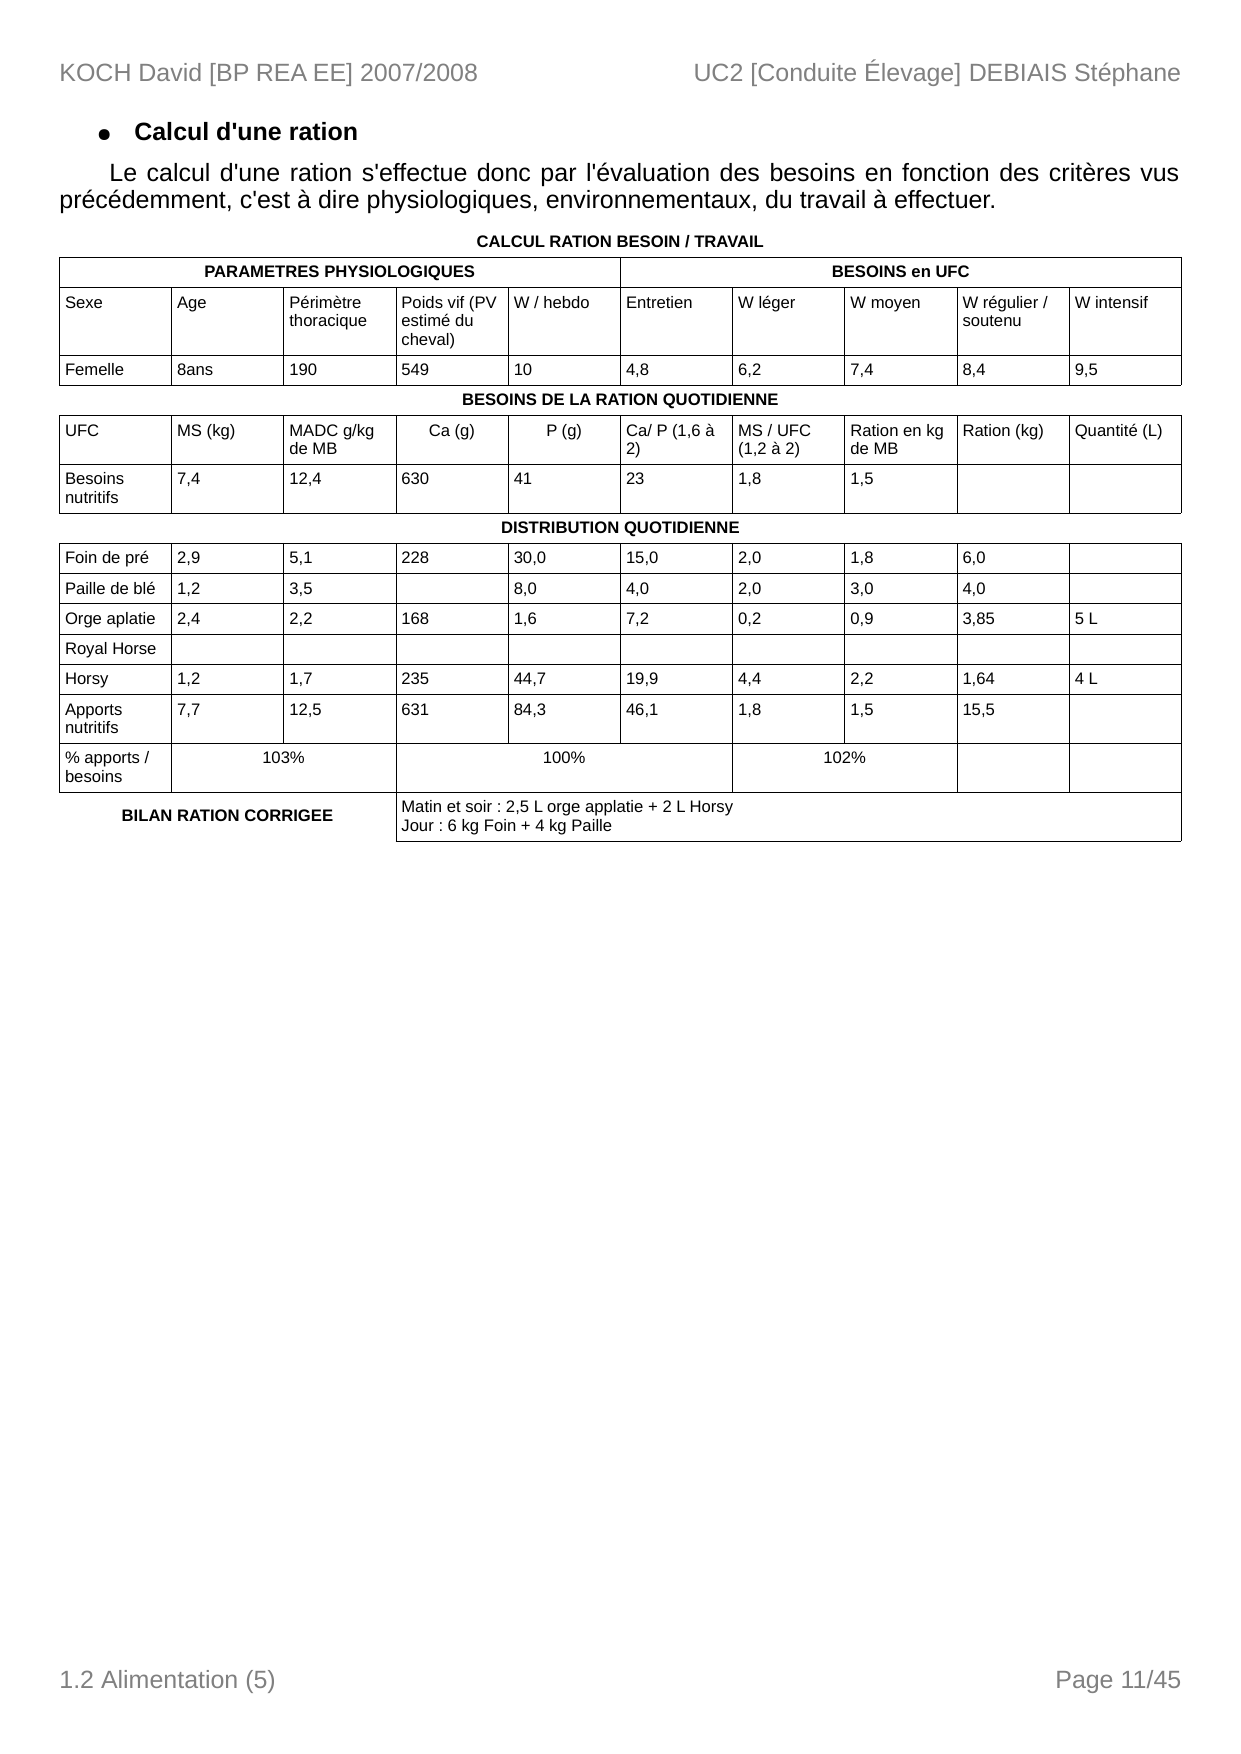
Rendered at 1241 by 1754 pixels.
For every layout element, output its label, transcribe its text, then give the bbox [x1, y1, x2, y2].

table_cell W intensif [1070, 288, 1181, 354]
table_cell MADC g/kg de MB [284, 416, 396, 464]
table_cell Orge aplatie [60, 604, 171, 633]
table_cell Poids vif (PV estimé du cheval) [397, 288, 508, 354]
table_cell Ration en kg de MB [845, 416, 957, 464]
table_cell 0,9 [845, 604, 957, 633]
table_cell 2,2 [845, 665, 957, 694]
table_cell 100% [397, 744, 732, 792]
table_cell 1,8 [733, 695, 844, 743]
table_cell Horsy [60, 665, 171, 694]
table_cell 4,8 [621, 356, 732, 385]
list Calcul d'une ration [97, 118, 1181, 146]
table_cell BILAN RATION CORRIGEE [59, 793, 396, 841]
table_cell [845, 635, 957, 664]
table_header CALCUL RATION BESOIN / TRAVAIL [59, 227, 1181, 257]
table_cell 8ans [172, 356, 283, 385]
table_cell [172, 635, 283, 664]
table_cell 15,0 [621, 544, 732, 573]
table_cell 2,0 [733, 544, 844, 573]
table_cell 1,5 [845, 695, 957, 743]
table_cell Entretien [621, 288, 732, 354]
table_cell Besoins nutritifs [60, 465, 171, 513]
table_cell [1070, 635, 1181, 664]
table_cell Matin et soir : 2,5 L orge applatie + 2 L Horsy Jour : 6 kg Foin + 4 kg Paille [397, 793, 1181, 841]
text Le calcul d'une ration s'effectue donc par l'évaluation des besoins en fonction des critères vus précédemment, c'est à dire physiologiques, environnementaux, du travail à effectuer. [59, 158, 1181, 214]
table_cell [733, 635, 844, 664]
table_cell Foin de pré [60, 544, 171, 573]
table_cell 2,9 [172, 544, 283, 573]
table_cell Ca/ P (1,6 à 2) [621, 416, 732, 464]
table_cell 630 [397, 465, 508, 513]
table_cell 1,6 [509, 604, 620, 633]
table_cell 1,64 [958, 665, 1069, 694]
table_cell % apports / besoins [60, 744, 171, 792]
table_cell 19,9 [621, 665, 732, 694]
table_cell 190 [284, 356, 396, 385]
table_cell Age [172, 288, 283, 354]
table_cell Paille de blé [60, 574, 171, 603]
table_cell DISTRIBUTION QUOTIDIENNE [59, 514, 1181, 543]
table_cell 10 [509, 356, 620, 385]
table_cell 8,4 [958, 356, 1069, 385]
table_cell 1,2 [172, 665, 283, 694]
table_cell [397, 574, 508, 603]
table_cell MS / UFC (1,2 à 2) [733, 416, 844, 464]
table_cell 30,0 [509, 544, 620, 573]
table_cell 8,0 [509, 574, 620, 603]
table_cell [1070, 744, 1181, 792]
table_cell 1,8 [845, 544, 957, 573]
table_cell W léger [733, 288, 844, 354]
table_cell Ca (g) [397, 416, 508, 464]
table_cell 235 [397, 665, 508, 694]
table_cell 7,7 [172, 695, 283, 743]
table_cell 2,2 [284, 604, 396, 633]
table_cell 9,5 [1070, 356, 1181, 385]
table_cell [1070, 465, 1181, 513]
table_cell 12,5 [284, 695, 396, 743]
table_cell 3,0 [845, 574, 957, 603]
table_cell W / hebdo [509, 288, 620, 354]
table_cell 7,4 [845, 356, 957, 385]
table_cell 549 [397, 356, 508, 385]
table_cell 44,7 [509, 665, 620, 694]
table_cell Sexe [60, 288, 171, 354]
table_cell 3,85 [958, 604, 1069, 633]
table_cell 12,4 [284, 465, 396, 513]
table_cell 168 [397, 604, 508, 633]
table_cell 1,8 [733, 465, 844, 513]
table_cell 46,1 [621, 695, 732, 743]
table_cell 7,4 [172, 465, 283, 513]
table_cell UFC [60, 416, 171, 464]
table_cell [284, 635, 396, 664]
table_cell 1,7 [284, 665, 396, 694]
table_cell 1,5 [845, 465, 957, 513]
table_cell Apports nutritifs [60, 695, 171, 743]
table_cell [1070, 574, 1181, 603]
table_cell 5 L [1070, 604, 1181, 633]
table_cell W moyen [845, 288, 957, 354]
table_cell 631 [397, 695, 508, 743]
table_cell 1,2 [172, 574, 283, 603]
table_cell [621, 635, 732, 664]
table_cell 4 L [1070, 665, 1181, 694]
table_cell 41 [509, 465, 620, 513]
table_cell 102% [733, 744, 957, 792]
table_cell BESOINS en UFC [621, 258, 1181, 287]
table_cell 103% [172, 744, 396, 792]
table_cell 23 [621, 465, 732, 513]
table_cell Quantité (L) [1070, 416, 1181, 464]
table_cell [1070, 544, 1181, 573]
table_cell Femelle [60, 356, 171, 385]
table_cell P (g) [509, 416, 620, 464]
table_cell [958, 465, 1069, 513]
table_cell [1070, 695, 1181, 743]
table_cell W régulier / soutenu [958, 288, 1069, 354]
table_cell 3,5 [284, 574, 396, 603]
table_cell Périmètre thoracique [284, 288, 396, 354]
table_cell 6,0 [958, 544, 1069, 573]
table_cell 0,2 [733, 604, 844, 633]
table_cell [397, 635, 508, 664]
table_cell PARAMETRES PHYSIOLOGIQUES [60, 258, 620, 287]
table_cell Royal Horse [60, 635, 171, 664]
table_cell [958, 635, 1069, 664]
table_cell 228 [397, 544, 508, 573]
table_cell 7,2 [621, 604, 732, 633]
table_cell 15,5 [958, 695, 1069, 743]
table_cell BESOINS DE LA RATION QUOTIDIENNE [59, 386, 1181, 415]
table_cell 4,0 [621, 574, 732, 603]
table_cell [509, 635, 620, 664]
table_cell 5,1 [284, 544, 396, 573]
table_cell 4,4 [733, 665, 844, 694]
table_cell [958, 744, 1069, 792]
table_cell 2,0 [733, 574, 844, 603]
table_cell Ration (kg) [958, 416, 1069, 464]
table_cell 84,3 [509, 695, 620, 743]
table_cell MS (kg) [172, 416, 283, 464]
table_cell 4,0 [958, 574, 1069, 603]
table_cell 6,2 [733, 356, 844, 385]
table_cell 2,4 [172, 604, 283, 633]
